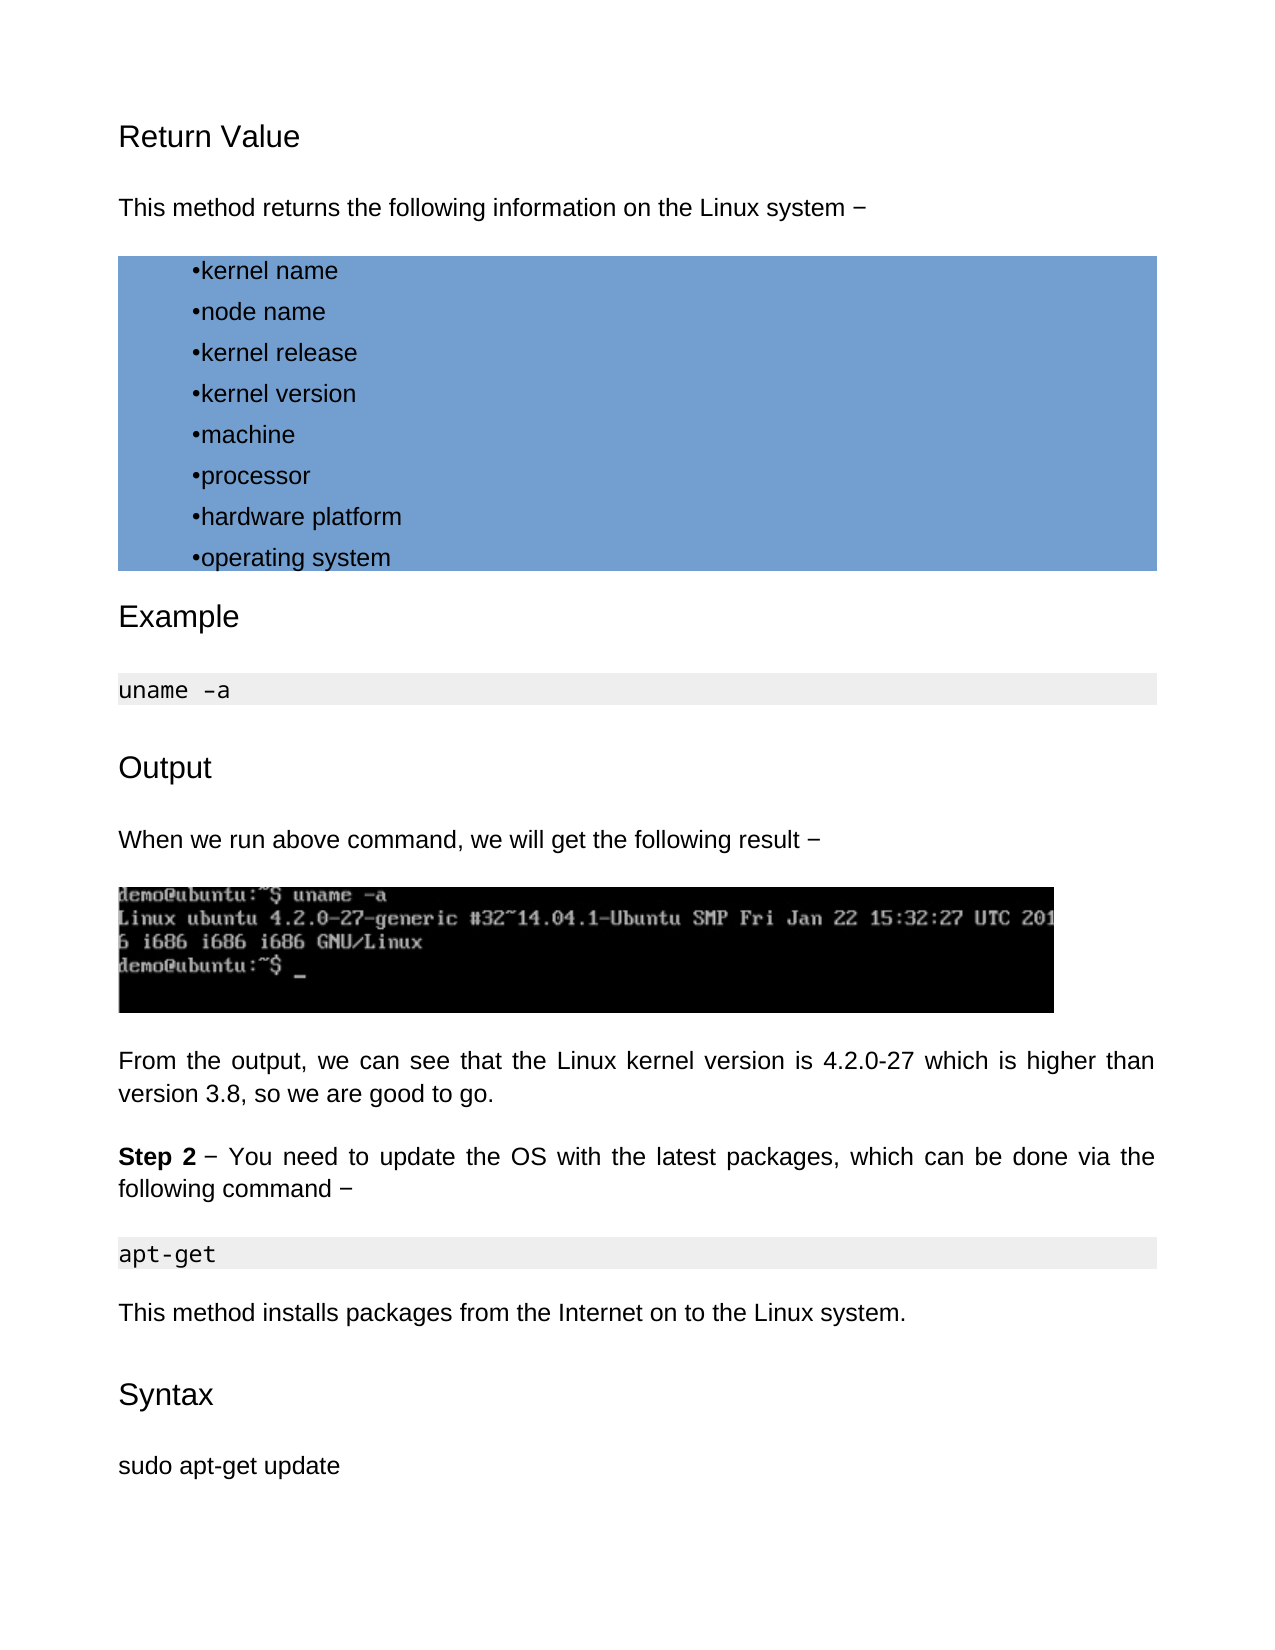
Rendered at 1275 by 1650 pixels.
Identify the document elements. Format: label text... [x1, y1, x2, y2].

subtitle Syntax [118, 1376, 1157, 1411]
text From the output, we can see that the Linux kernel version is 4.2.0-27 which is higher than version 3.8, so we are good to go. [118, 1046, 1157, 1108]
list processor [118, 461, 1157, 489]
text sudo apt-get update [118, 1451, 1157, 1479]
text apt-get [118, 1237, 1157, 1269]
list machine [118, 420, 1157, 448]
list kernel release [118, 338, 1157, 367]
text This method installs packages from the Internet on to the Linux system. [118, 1298, 1157, 1327]
subtitle Example [118, 598, 1157, 634]
list node name [118, 297, 1157, 326]
text When we run above command, we will get the following result − [118, 825, 1157, 853]
list kernel version [118, 379, 1157, 408]
list operating system [118, 542, 1157, 571]
list kernel name [118, 256, 1157, 285]
picture [118, 887, 1054, 1013]
text uname –a [118, 673, 1157, 705]
text This method returns the following information on the Linux system − [118, 193, 1157, 222]
text Step 2 − You need to update the OS with the latest packages, which can be done via the following command − [118, 1141, 1157, 1203]
subtitle Output [118, 749, 1157, 785]
subtitle Return Value [118, 118, 1157, 154]
list hardware platform [118, 502, 1157, 530]
